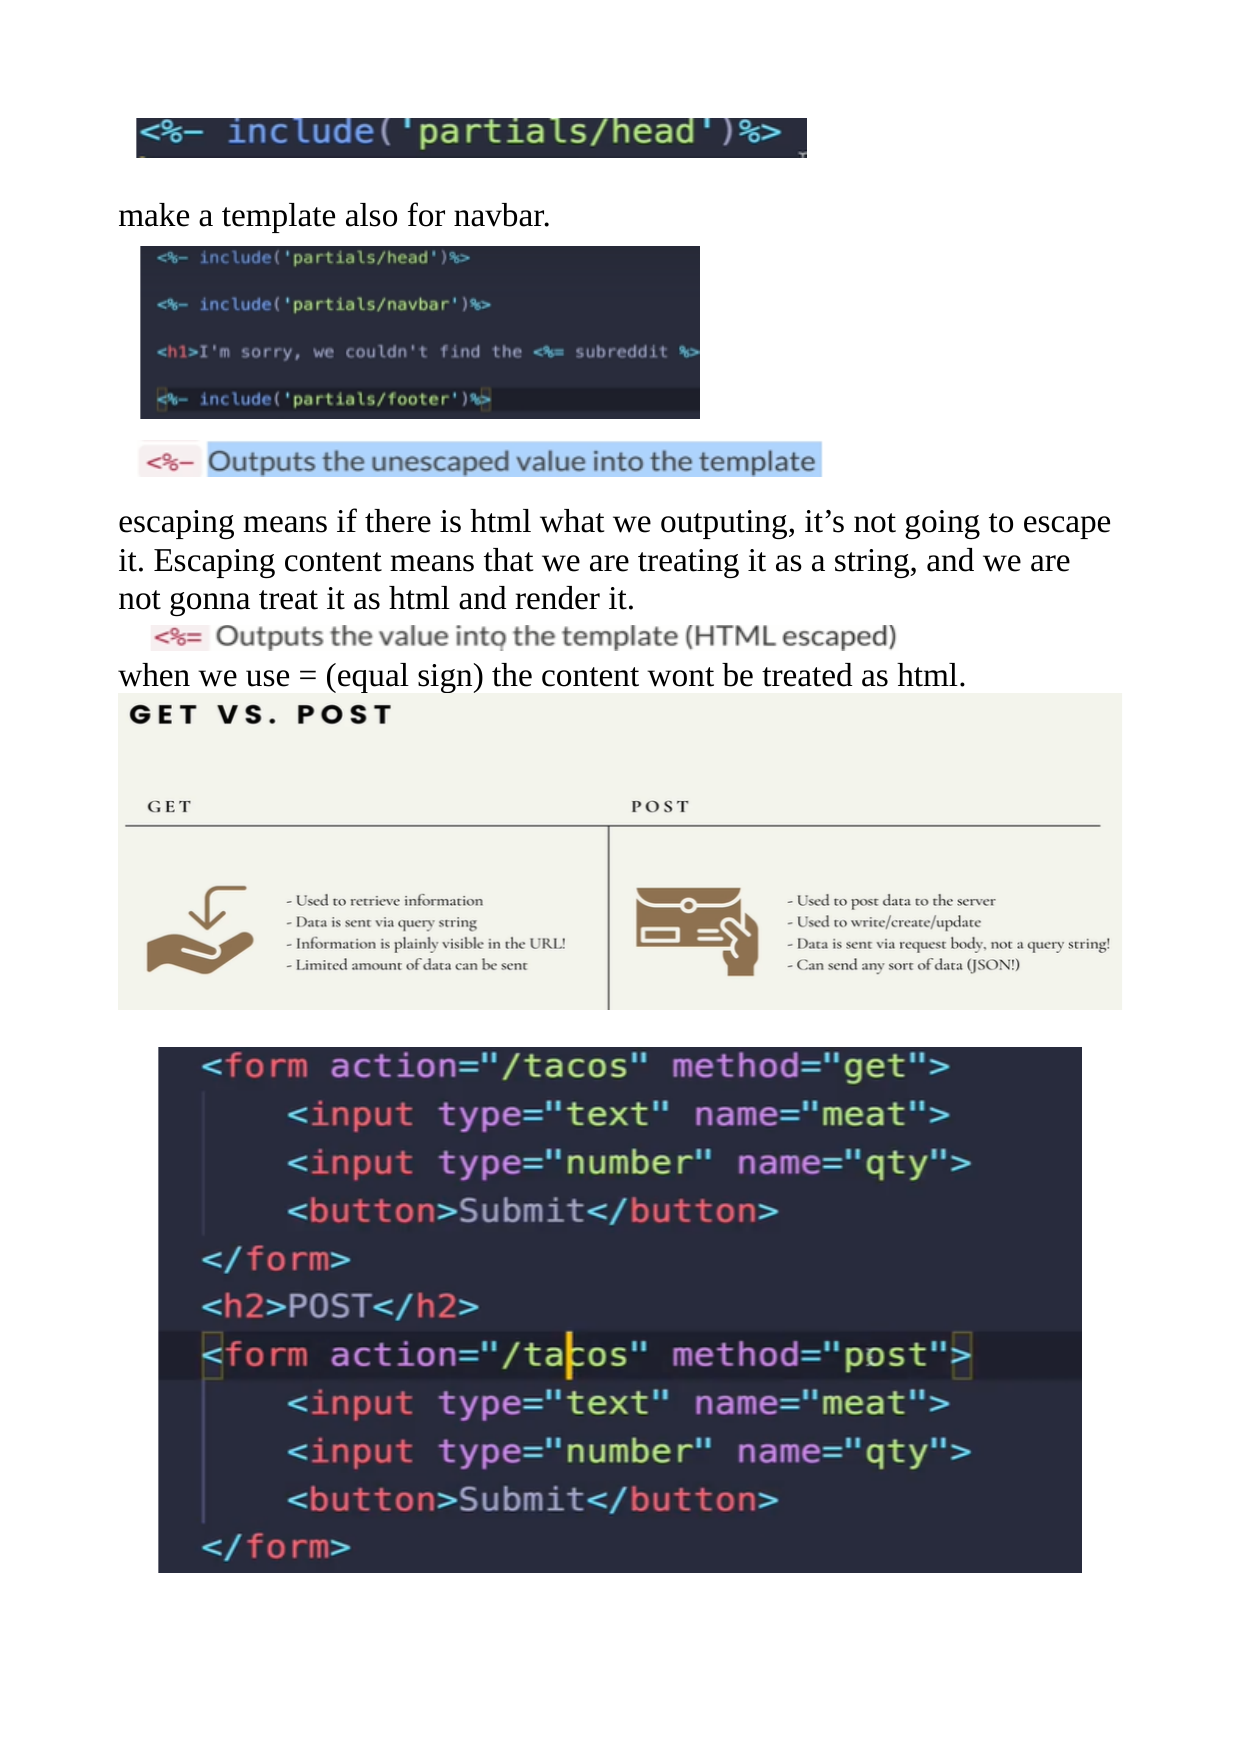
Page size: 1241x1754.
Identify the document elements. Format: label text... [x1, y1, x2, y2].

text when we use = (equal sign) the content wont be treated as html. [118, 655, 1122, 693]
picture [140, 246, 700, 419]
picture [136, 440, 823, 477]
text make a template also for navbar. [118, 195, 1122, 233]
picture [150, 625, 899, 651]
text escaping means if there is html what we outputing, it’s not going to escape it. Escaping content means that we are treating it as a string, and we are not gonna treat it as html and render it. [118, 501, 1122, 616]
picture [158, 1047, 1082, 1573]
picture [136, 118, 807, 158]
picture [118, 693, 1123, 1010]
